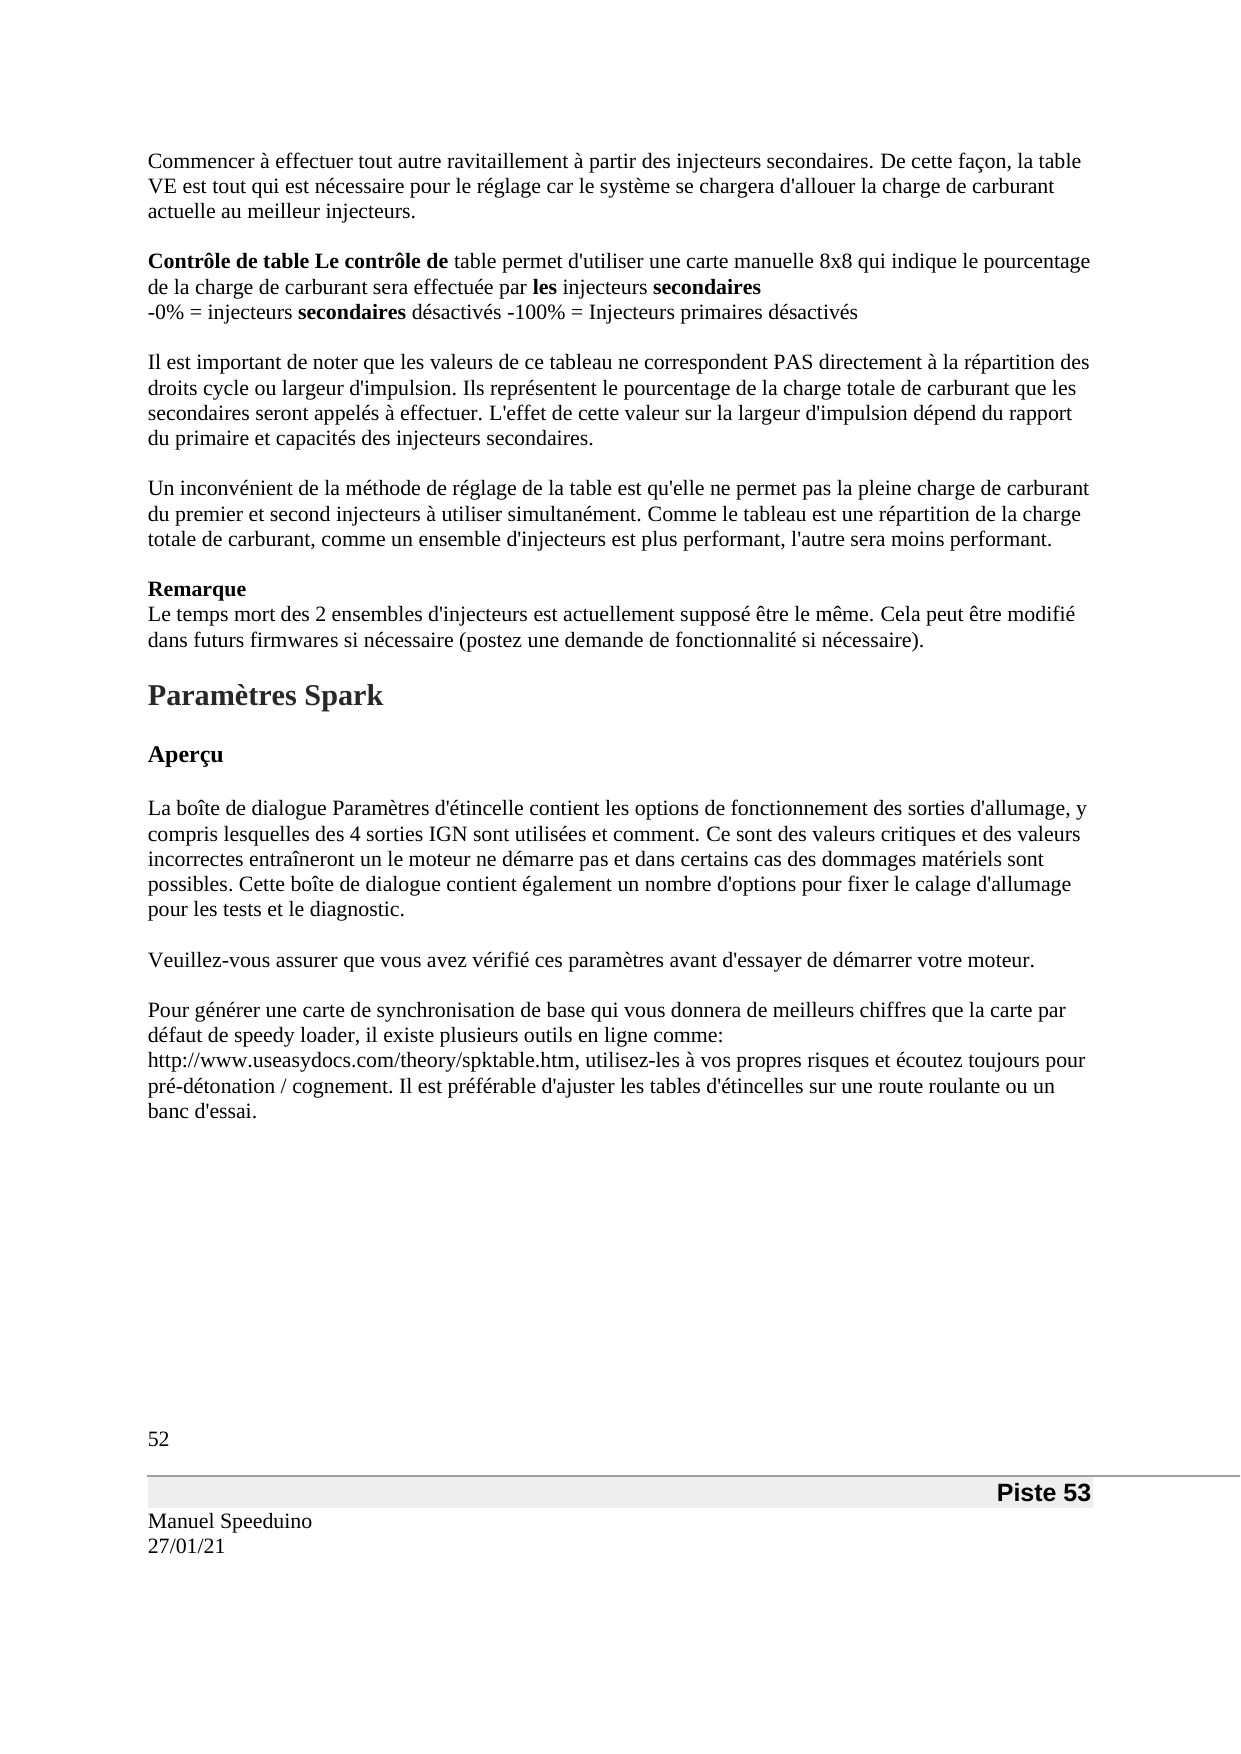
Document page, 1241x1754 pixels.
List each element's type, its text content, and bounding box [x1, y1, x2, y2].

text Veuillez-vous assurer que vous avez vérifié ces paramètres avant d'essayer de démarrer votre moteur. [148, 947, 1093, 972]
text Commencer à effectuer tout autre ravitaillement à partir des injecteurs secondaires. De cette façon, la table VE est tout qui est nécessaire pour le réglage car le système se chargera d'allouer la charge de carburant actuelle au meilleur injecteurs. [148, 148, 1093, 223]
text Un inconvénient de la méthode de réglage de la table est qu'elle ne permet pas la pleine charge de carburant du premier et second injecteurs à utiliser simultanément. Comme le tableau est une répartition de la charge totale de carburant, comme un ensemble d'injecteurs est plus performant, l'autre sera moins performant. [148, 475, 1093, 551]
text Pour générer une carte de synchronisation de base qui vous donnera de meilleurs chiffres que la carte par défaut de speedy loader, il existe plusieurs outils en ligne comme: http://www.useasydocs.com/theory/spktable.htm, utilisez-les à vos propres risques et écoutez toujours pour pré-détonation / cognement. Il est préférable d'ajuster les tables d'étincelles sur une route roulante ou un banc d'essai. [148, 997, 1093, 1123]
text La boîte de dialogue Paramètres d'étincelle contient les options de fonctionnement des sorties d'allumage, y compris lesquelles des 4 sorties IGN sont utilisées et comment. Ce sont des valeurs critiques et des valeurs incorrectes entraîneront un le moteur ne démarre pas et dans certains cas des dommages matériels sont possibles. Cette boîte de dialogue contient également un nombre d'options pour fixer le calage d'allumage pour les tests et le diagnostic. [148, 795, 1093, 921]
text Le temps mort des 2 ensembles d'injecteurs est actuellement supposé être le même. Cela peut être modifié dans futurs firmwares si nécessaire (postez une demande de fonctionnalité si nécessaire). [148, 601, 1093, 652]
text Aperçu [148, 740, 1093, 767]
text Il est important de noter que les valeurs de ce tableau ne correspondent PAS directement à la répartition des droits cycle ou largeur d'impulsion. Ils représentent le pourcentage de la charge totale de carburant que les secondaires seront appelés à effectuer. L'effet de cette valeur sur la largeur d'impulsion dépend du rapport du primaire et capacités des injecteurs secondaires. [148, 349, 1093, 450]
text 52 [148, 1426, 1093, 1451]
text Contrôle de table Le contrôle de table permet d'utiliser une carte manuelle 8x8 qui indique le pourcentage de la charge de carburant sera effectuée par les injecteurs secondaires [148, 248, 1093, 299]
text Paramètres Spark [148, 677, 1093, 712]
text Manuel Speeduino [148, 1508, 1093, 1533]
text -0% = injecteurs secondaires désactivés -100% = Injecteurs primaires désactivés [148, 299, 1093, 324]
table_header Piste 53 [148, 1477, 1093, 1508]
text Remarque [148, 576, 1093, 601]
text 27/01/21 [148, 1533, 1093, 1558]
